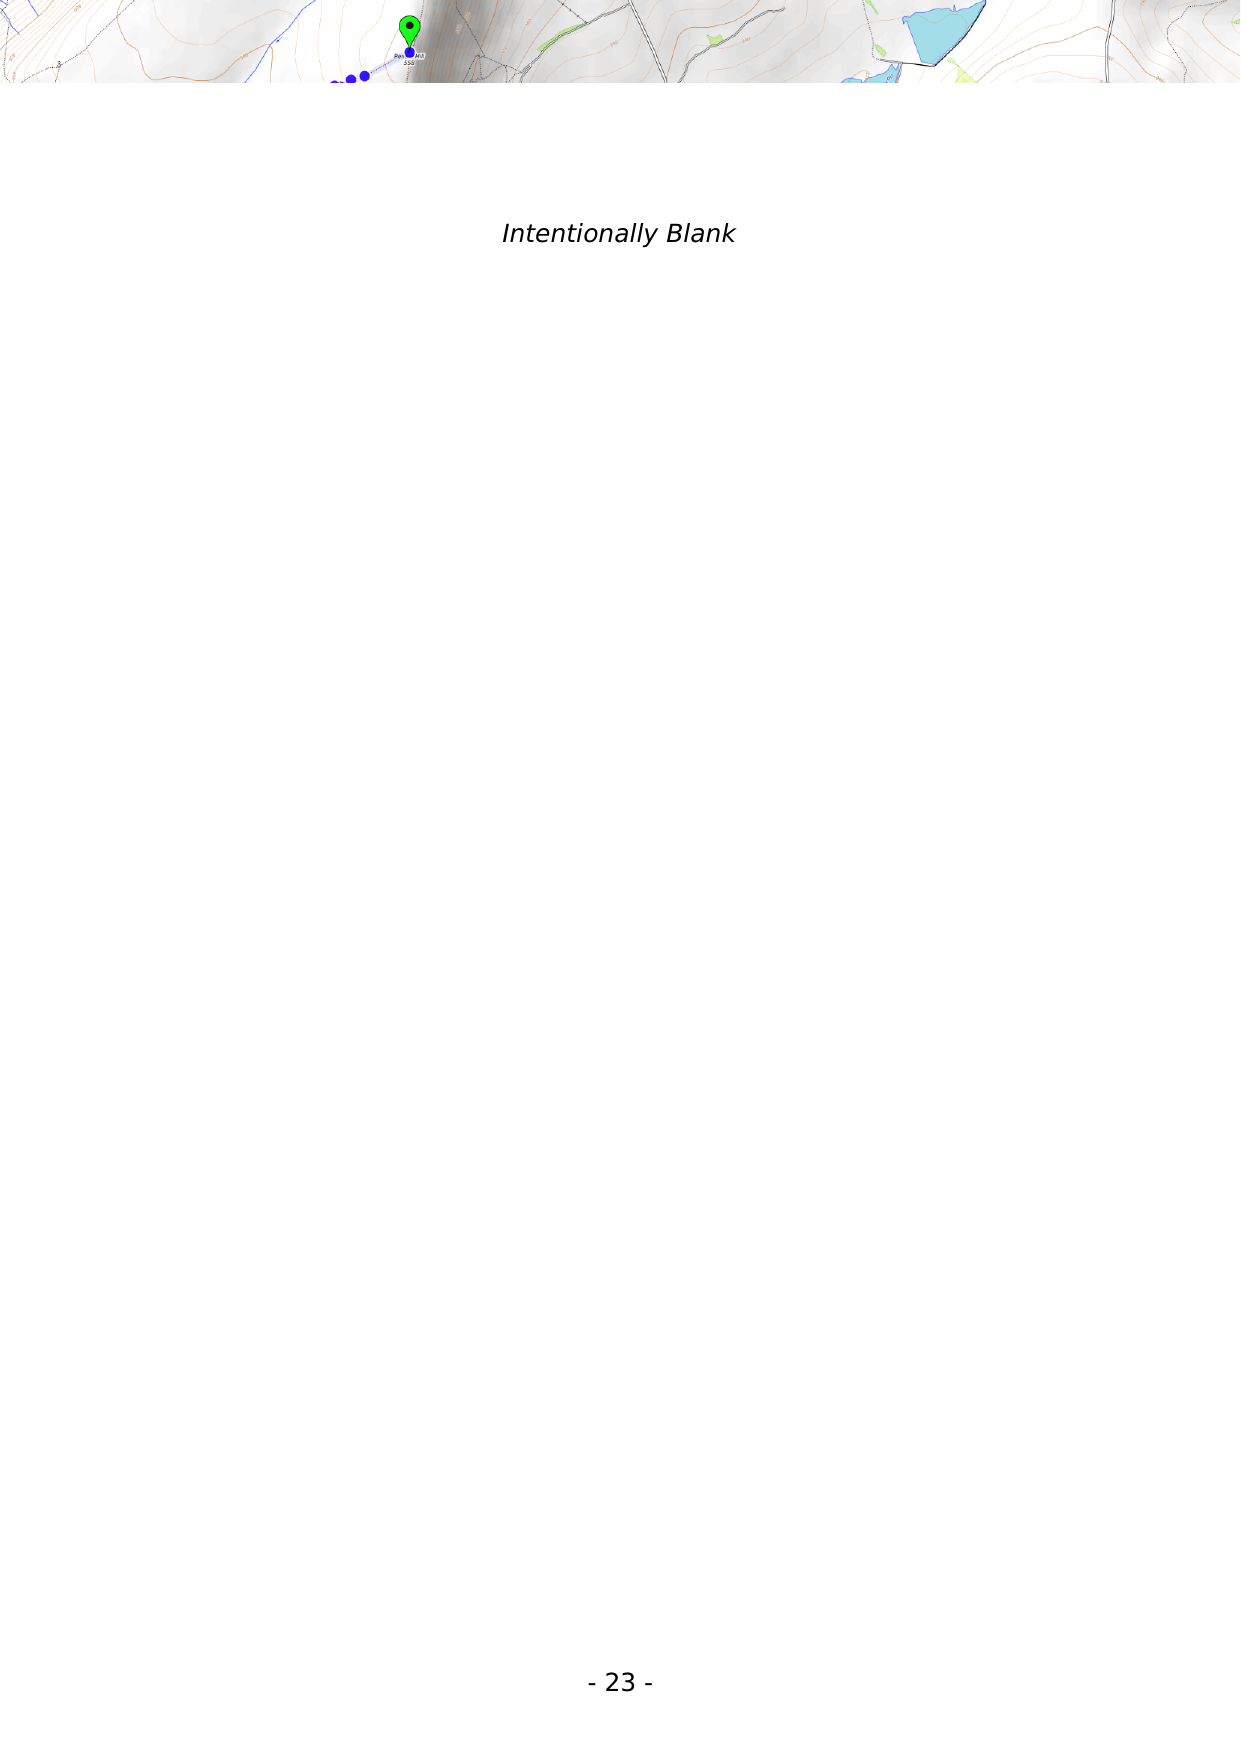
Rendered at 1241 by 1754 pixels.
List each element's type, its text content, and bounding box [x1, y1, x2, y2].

picture [0, 0, 1241, 83]
text Intentionally Blank [59, 219, 1181, 248]
